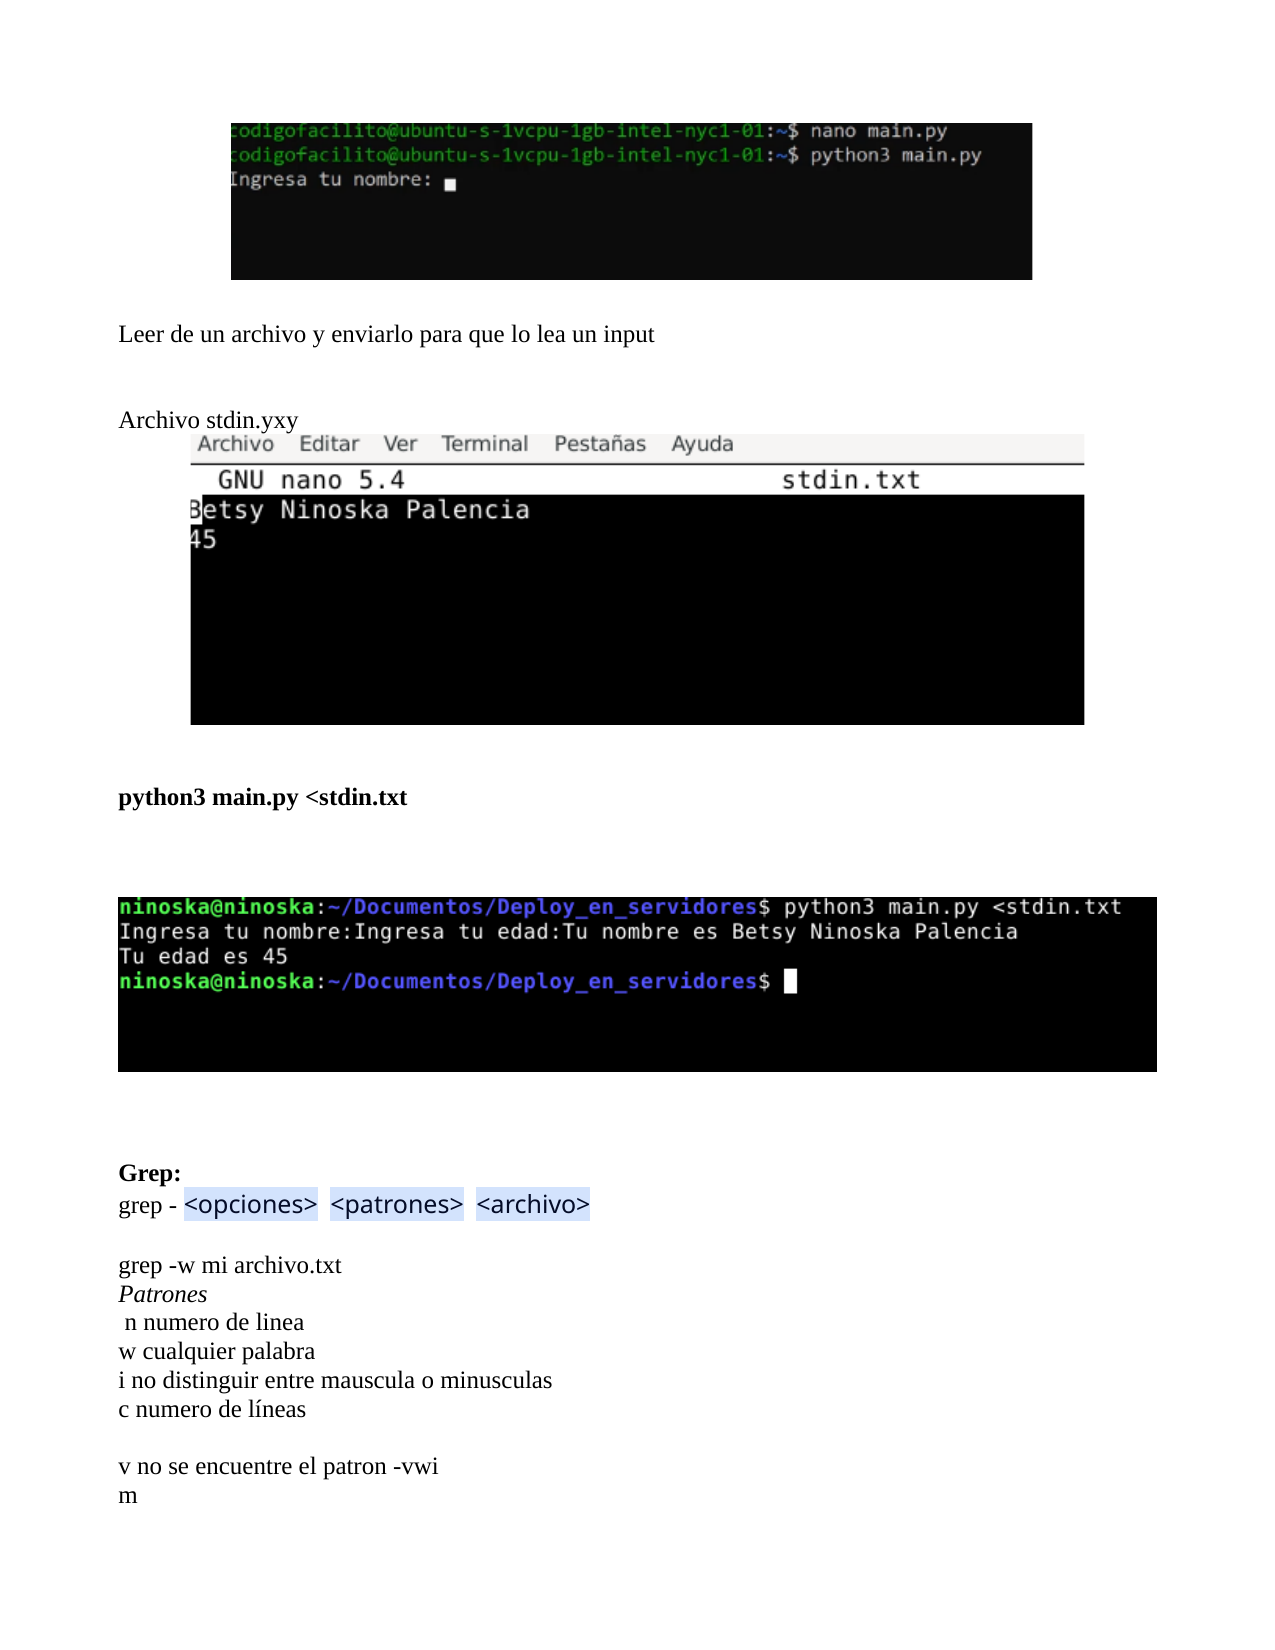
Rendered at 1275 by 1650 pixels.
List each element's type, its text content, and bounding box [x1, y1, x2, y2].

text grep -w mi archivo.txt [118, 1250, 1157, 1279]
picture [118, 897, 1157, 1072]
text Leer de un archivo y enviarlo para que lo lea un input [118, 319, 1157, 348]
text v no se encuentre el patron -vwi [118, 1451, 1157, 1480]
text c numero de líneas [118, 1394, 1157, 1422]
text Patrones [118, 1279, 1157, 1307]
text Archivo stdin.yxy [118, 406, 1157, 434]
text m [118, 1480, 1157, 1509]
text w cualquier palabra [118, 1336, 1157, 1365]
text Grep: [118, 1158, 1157, 1187]
text n numero de linea [118, 1307, 1157, 1336]
picture [190, 434, 1085, 725]
text i no distinguir entre mauscula o minusculas [118, 1365, 1157, 1394]
text python3 main.py <stdin.txt [118, 782, 1157, 811]
text grep - <opciones> <patrones> <archivo> [118, 1187, 1157, 1221]
picture [231, 123, 1033, 280]
